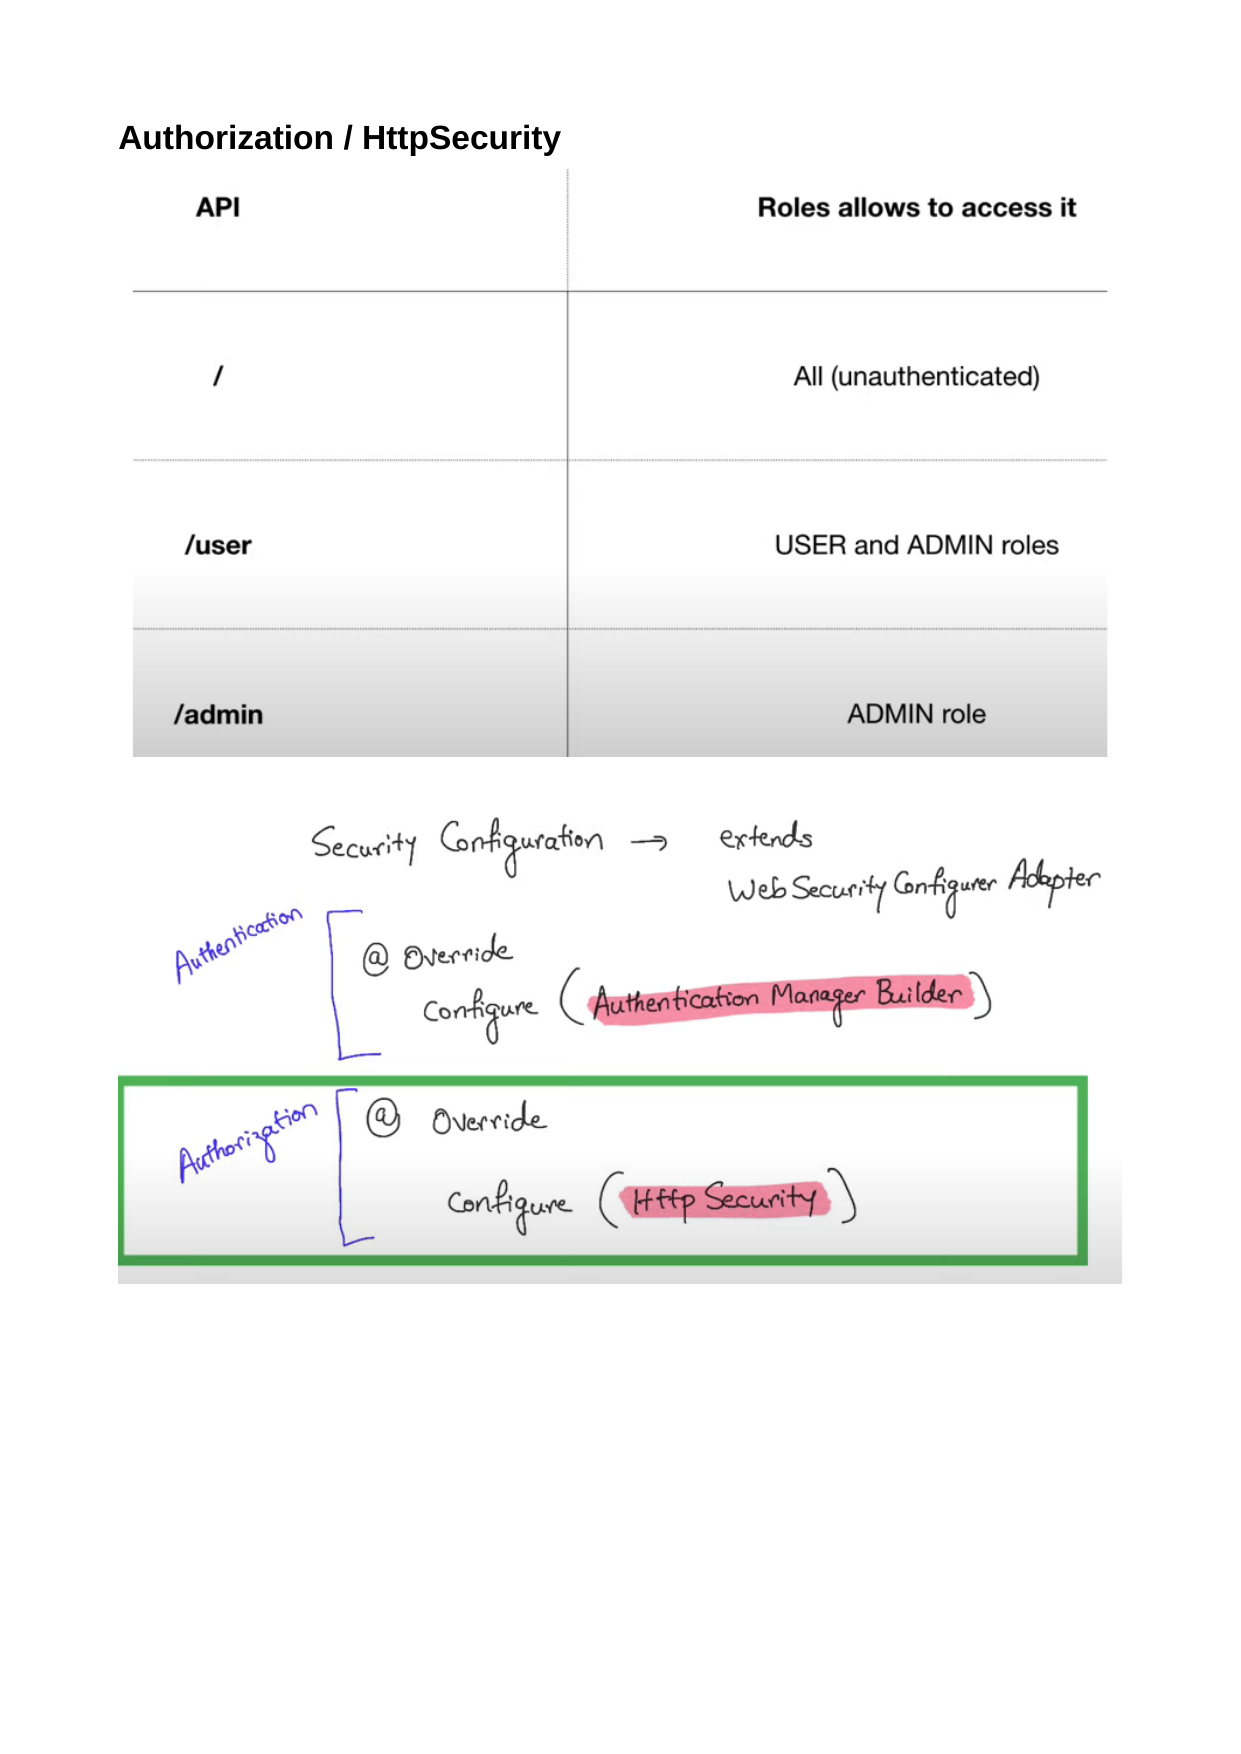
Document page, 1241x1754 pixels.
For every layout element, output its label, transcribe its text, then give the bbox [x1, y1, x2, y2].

subtitle Authorization / HttpSecurity [118, 118, 1122, 157]
picture [118, 808, 1123, 1284]
picture [132, 169, 1108, 757]
